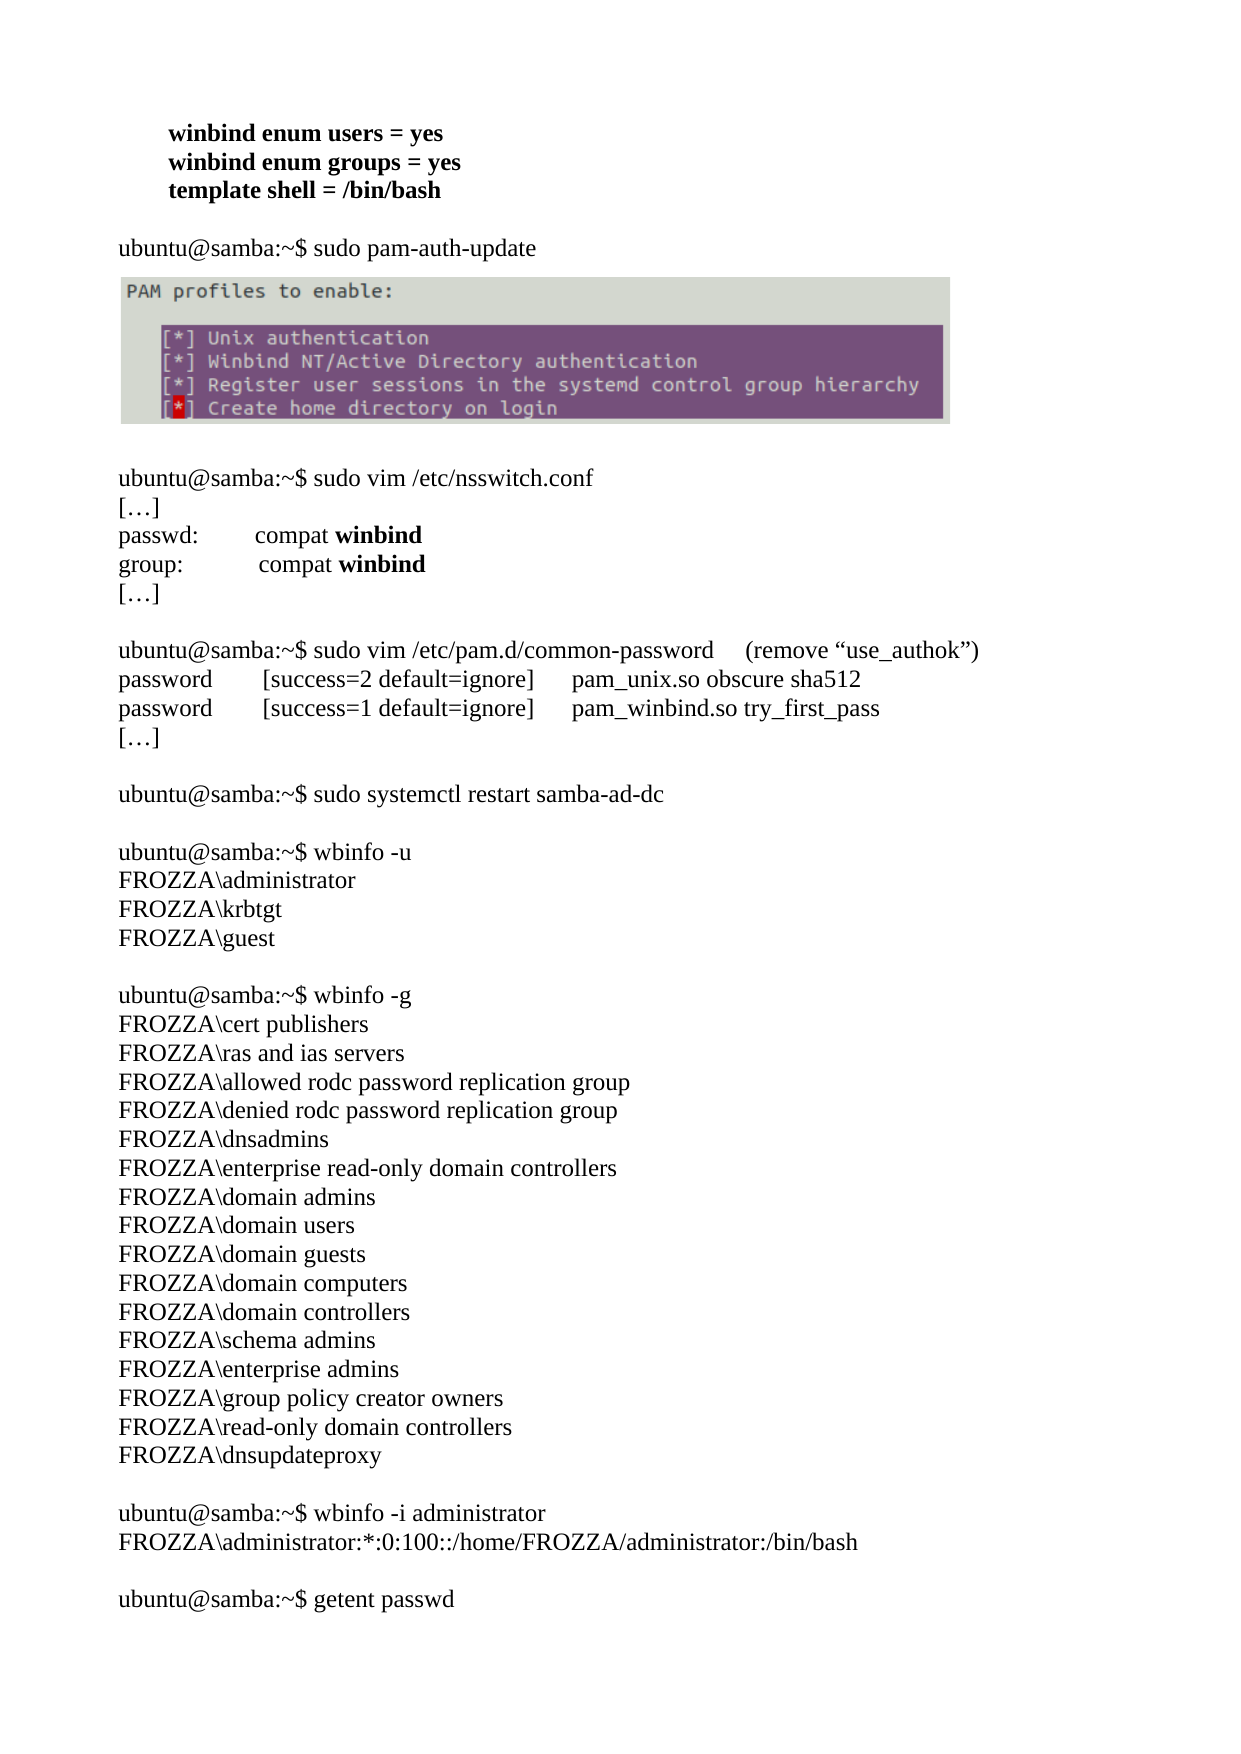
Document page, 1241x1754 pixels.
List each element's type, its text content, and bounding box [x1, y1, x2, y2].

text FROZZA\enterprise read-only domain controllers [118, 1153, 1122, 1182]
text password [success=1 default=ignore] pam_winbind.so try_first_pass [118, 693, 1122, 722]
text FROZZA\enterprise admins [118, 1354, 1122, 1383]
text […] [118, 578, 1122, 607]
text ubuntu@samba:~$ sudo vim /etc/pam.d/common-password (remove “use_authok”) [118, 636, 1122, 664]
text FROZZA\domain computers [118, 1268, 1122, 1297]
text ubuntu@samba:~$ wbinfo -i administrator [118, 1498, 1122, 1527]
text template shell = /bin/bash [118, 176, 1122, 204]
text FROZZA\read-only domain controllers [118, 1412, 1122, 1441]
picture [120, 277, 951, 424]
text FROZZA\administrator:*:0:100::/home/FROZZA/administrator:/bin/bash [118, 1527, 1122, 1556]
text passwd: compat winbind [118, 521, 1122, 549]
text FROZZA\denied rodc password replication group [118, 1096, 1122, 1124]
text FROZZA\dnsadmins [118, 1124, 1122, 1153]
text FROZZA\ras and ias servers [118, 1038, 1122, 1067]
text FROZZA\krbtgt [118, 894, 1122, 923]
text winbind enum groups = yes [118, 147, 1122, 176]
text FROZZA\dnsupdateproxy [118, 1441, 1122, 1469]
text FROZZA\administrator [118, 866, 1122, 894]
text ubuntu@samba:~$ sudo vim /etc/nsswitch.conf [118, 463, 1122, 492]
text ubuntu@samba:~$ wbinfo -u [118, 837, 1122, 866]
text FROZZA\domain admins [118, 1182, 1122, 1211]
text password [success=2 default=ignore] pam_unix.so obscure sha512 [118, 664, 1122, 693]
text FROZZA\group policy creator owners [118, 1383, 1122, 1412]
text ubuntu@samba:~$ sudo pam-auth-update [118, 233, 1122, 262]
text group: compat winbind [118, 549, 1122, 578]
text ubuntu@samba:~$ getent passwd [118, 1584, 1122, 1613]
text FROZZA\cert publishers [118, 1009, 1122, 1038]
text […] [118, 722, 1122, 751]
text […] [118, 492, 1122, 521]
text FROZZA\domain controllers [118, 1297, 1122, 1326]
text winbind enum users = yes [118, 118, 1122, 147]
text FROZZA\domain users [118, 1211, 1122, 1239]
text FROZZA\schema admins [118, 1326, 1122, 1354]
text ubuntu@samba:~$ wbinfo -g [118, 981, 1122, 1009]
text FROZZA\allowed rodc password replication group [118, 1067, 1122, 1096]
text ubuntu@samba:~$ sudo systemctl restart samba-ad-dc [118, 779, 1122, 808]
text FROZZA\guest [118, 923, 1122, 952]
text FROZZA\domain guests [118, 1239, 1122, 1268]
